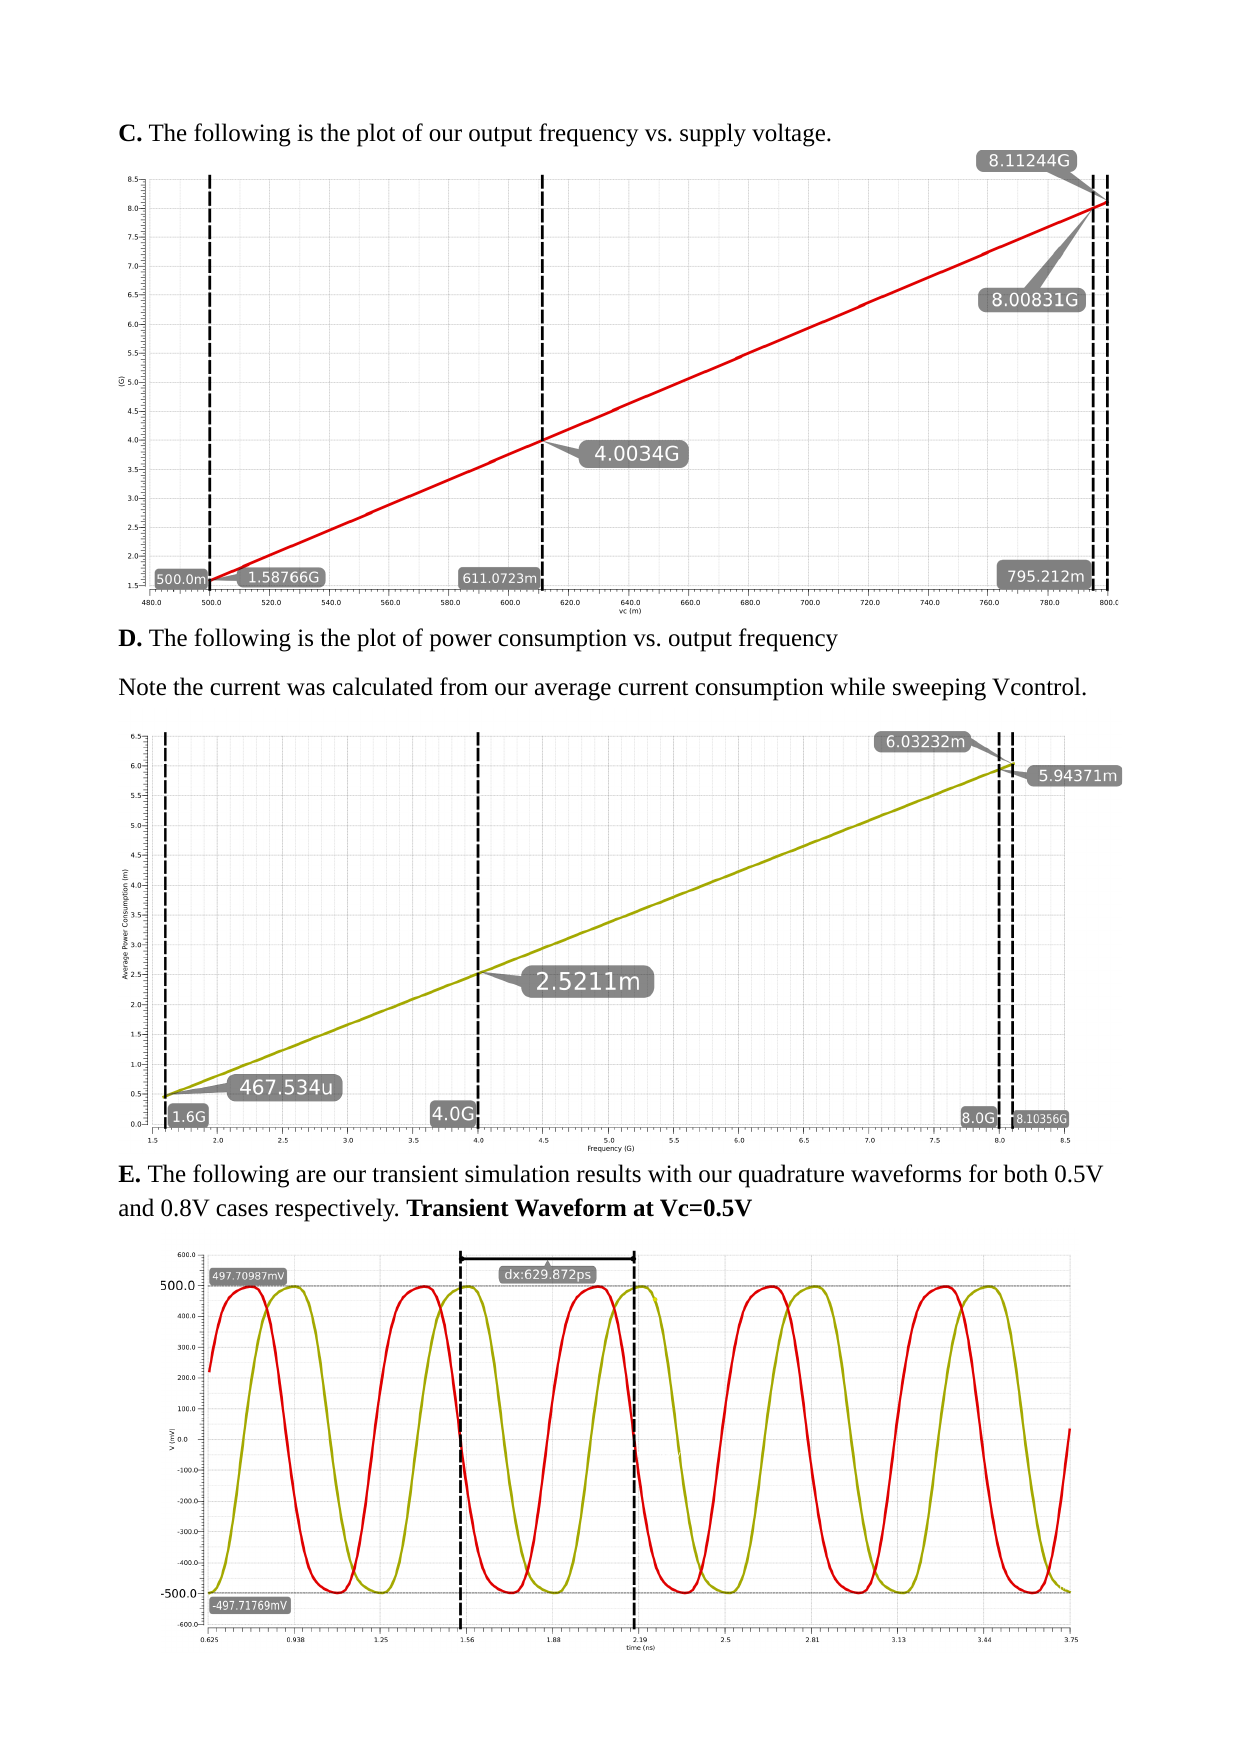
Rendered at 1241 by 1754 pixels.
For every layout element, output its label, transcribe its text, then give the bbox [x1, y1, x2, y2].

text D. The following is the plot of power consumption vs. output frequency [118, 167, 1122, 651]
picture [118, 708, 1123, 1154]
text E. The following are our transient simulation results with our quadrature waveforms for both 0.5V and 0.8V cases respectively. Transient Waveform at Vc=0.5V [118, 1154, 1122, 1222]
text C. The following is the plot of our output frequency vs. supply voltage. [118, 118, 1122, 147]
text Note the current was calculated from our average current consumption while sweeping Vcontrol. [118, 672, 1122, 700]
picture [161, 1228, 1080, 1653]
picture [114, 150, 1119, 617]
